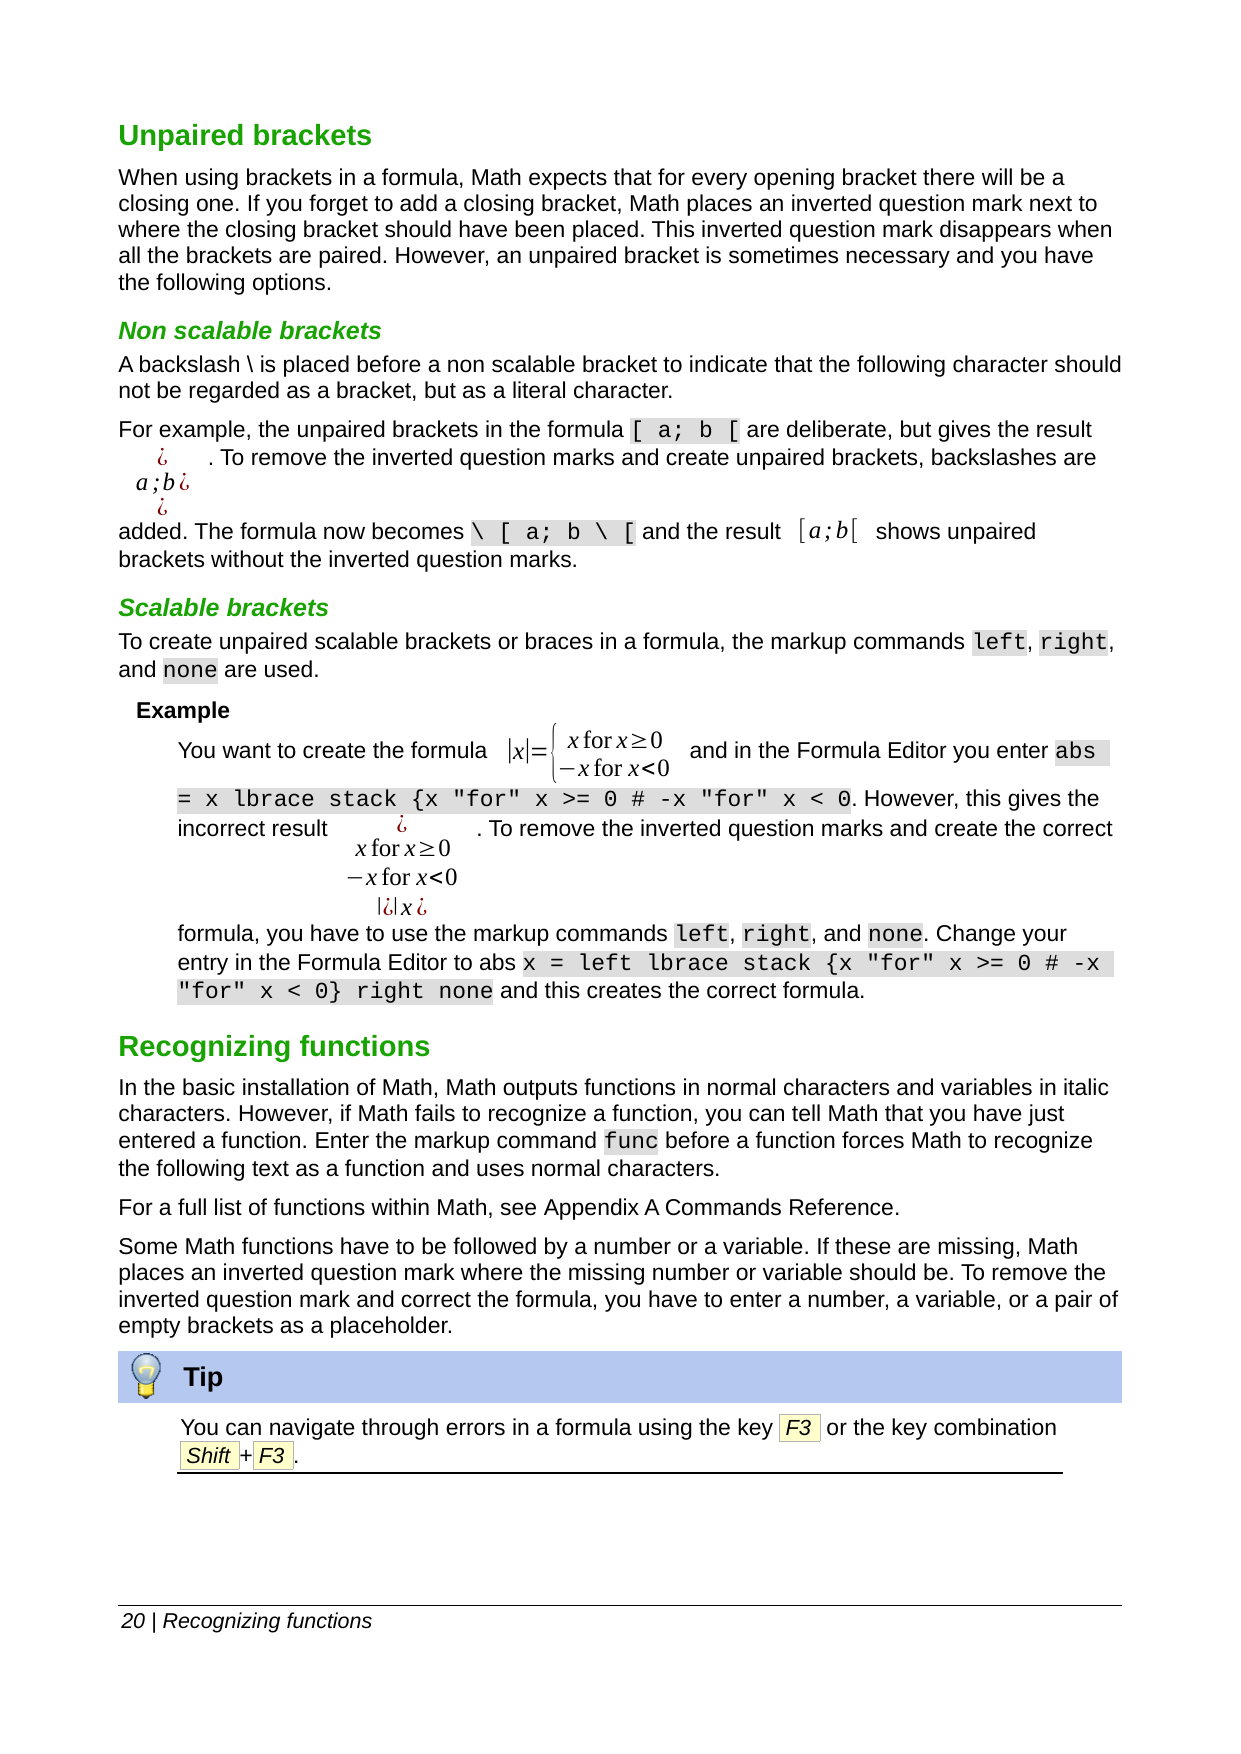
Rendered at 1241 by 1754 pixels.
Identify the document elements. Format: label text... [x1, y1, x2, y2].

subtitle Scalable brackets [118, 593, 1122, 622]
picture [119, 1351, 170, 1402]
subtitle Tip [118, 1351, 1122, 1403]
text You can navigate through errors in a formula using the key F3 or the key combination Shift+F3. [177, 1411, 1063, 1472]
subtitle Non scalable brackets [118, 316, 1122, 344]
text You want to create the formulaand in the Formula Editor you enter abs = x lbrace stack {x "for" x >= 0 # -x "for" x < 0. However, this gives the incorrect result. To remove the inverted question marks and create the correct formula, you have to use the markup commands left, right, and none. Change your entry in the Formula Editor to abs x = left lbrace stack {x "for" x >= 0 # -x "for" x < 0} right none and this creates the correct formula. [177, 723, 1122, 1005]
text When using brackets in a formula, Math expects that for every opening bracket there will be a closing one. If you forget to add a closing bracket, Math places an inverted question mark next to where the closing bracket should have been placed. This inverted question mark disappears when all the brackets are paired. However, an unpaired bracket is sometimes necessary and you have the following options. [118, 163, 1122, 295]
subtitle Unpaired brackets [118, 118, 1122, 152]
text For example, the unpaired brackets in the formula [ a; b [ are deliberate, but gives the result. To remove the inverted question marks and create unpaired brackets, backslashes are added. The formula now becomes \ [ a; b \ [ and the resultshows unpaired brackets without the inverted question marks. [118, 416, 1122, 572]
text Example [136, 697, 1122, 723]
text A backslash \ is placed before a non scalable bracket to indicate that the following character should not be regarded as a bracket, but as a literal character. [118, 351, 1122, 403]
subtitle Recognizing functions [118, 1029, 1122, 1062]
text For a full list of functions within Math, see Appendix A Commands Reference. [118, 1194, 1122, 1220]
text To create unpaired scalable brackets or braces in a formula, the markup commands left, right, and none are used. [118, 628, 1122, 684]
text In the basic installation of Math, Math outputs functions in normal characters and variables in italic characters. However, if Math fails to recognize a function, you can tell Math that you have just entered a function. Enter the markup command func before a function forces Math to recognize the following text as a function and uses normal characters. [118, 1074, 1122, 1181]
text Some Math functions have to be followed by a number or a variable. If these are missing, Math places an inverted question mark where the missing number or variable should be. To remove the inverted question mark and correct the formula, you have to enter a number, a variable, or a pair of empty brackets as a placeholder. [118, 1233, 1122, 1338]
